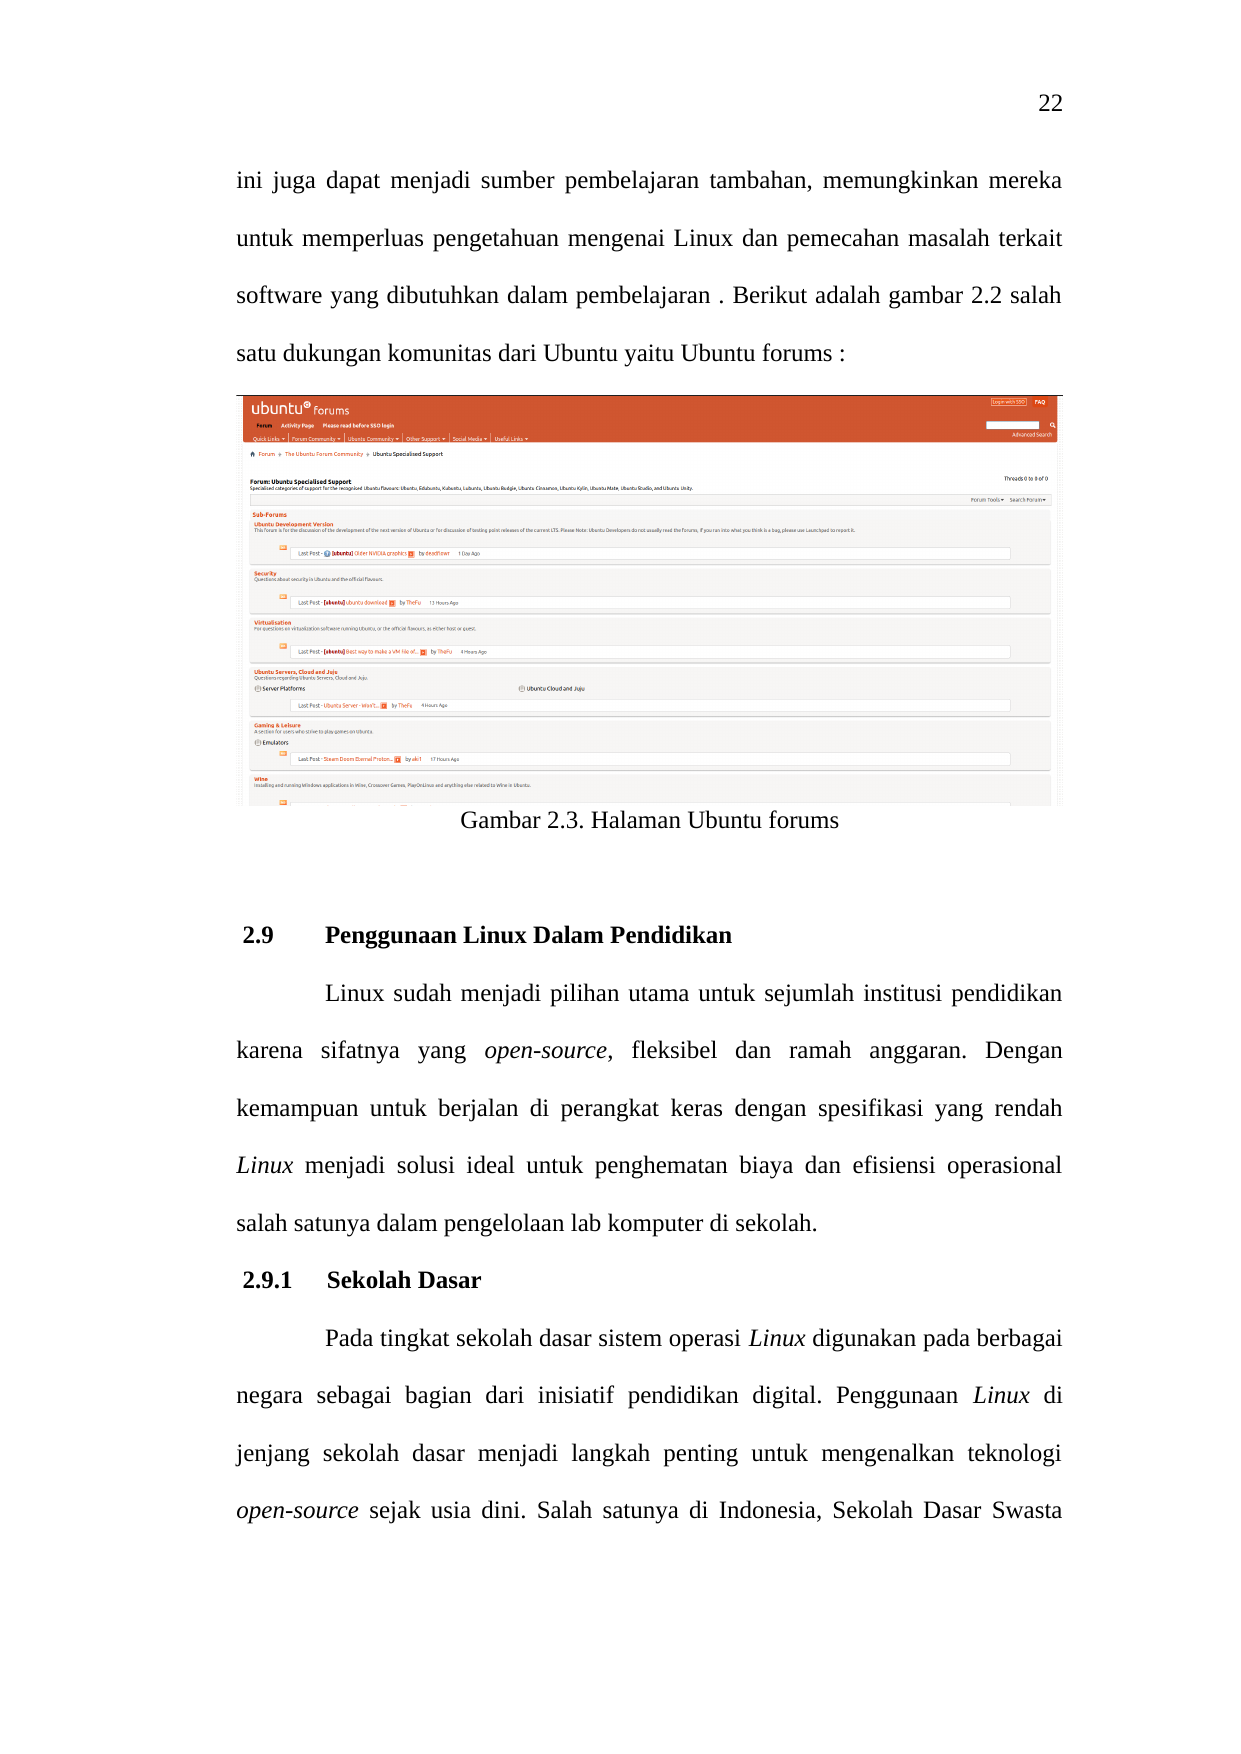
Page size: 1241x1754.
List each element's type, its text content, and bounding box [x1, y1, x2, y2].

text Gambar 2.3. Halaman Ubuntu forums [236, 806, 1063, 834]
text ini juga dapat menjadi sumber pembelajaran tambahan, memungkinkan mereka untuk memperluas pengetahuan mengenai Linux dan pemecahan masalah terkait software yang dibutuhkan dalam pembelajaran . Berikut adalah gambar 2.2 salah satu dukungan komunitas dari Ubuntu yaitu Ubuntu forums : [236, 165, 1063, 367]
text Pada tingkat sekolah dasar sistem operasi Linux digunakan pada berbagai negara sebagai bagian dari inisiatif pendidikan digital. Penggunaan Linux di jenjang sekolah dasar menjadi langkah penting untuk mengenalkan teknologi open-source sejak usia dini. Salah satunya di Indonesia, Sekolah Dasar Swasta [236, 1323, 1063, 1524]
subtitle Penggunaan Linux dalam Pendidikan [236, 921, 1063, 949]
picture [236, 395, 1063, 806]
subtitle Sekolah Dasar [236, 1266, 1063, 1294]
text Linux sudah menjadi pilihan utama untuk sejumlah institusi pendidikan karena sifatnya yang open-source, fleksibel dan ramah anggaran. Dengan kemampuan untuk berjalan di perangkat keras dengan spesifikasi yang rendah Linux menjadi solusi ideal untuk penghematan biaya dan efisiensi operasional salah satunya dalam pengelolaan lab komputer di sekolah. [236, 978, 1063, 1237]
